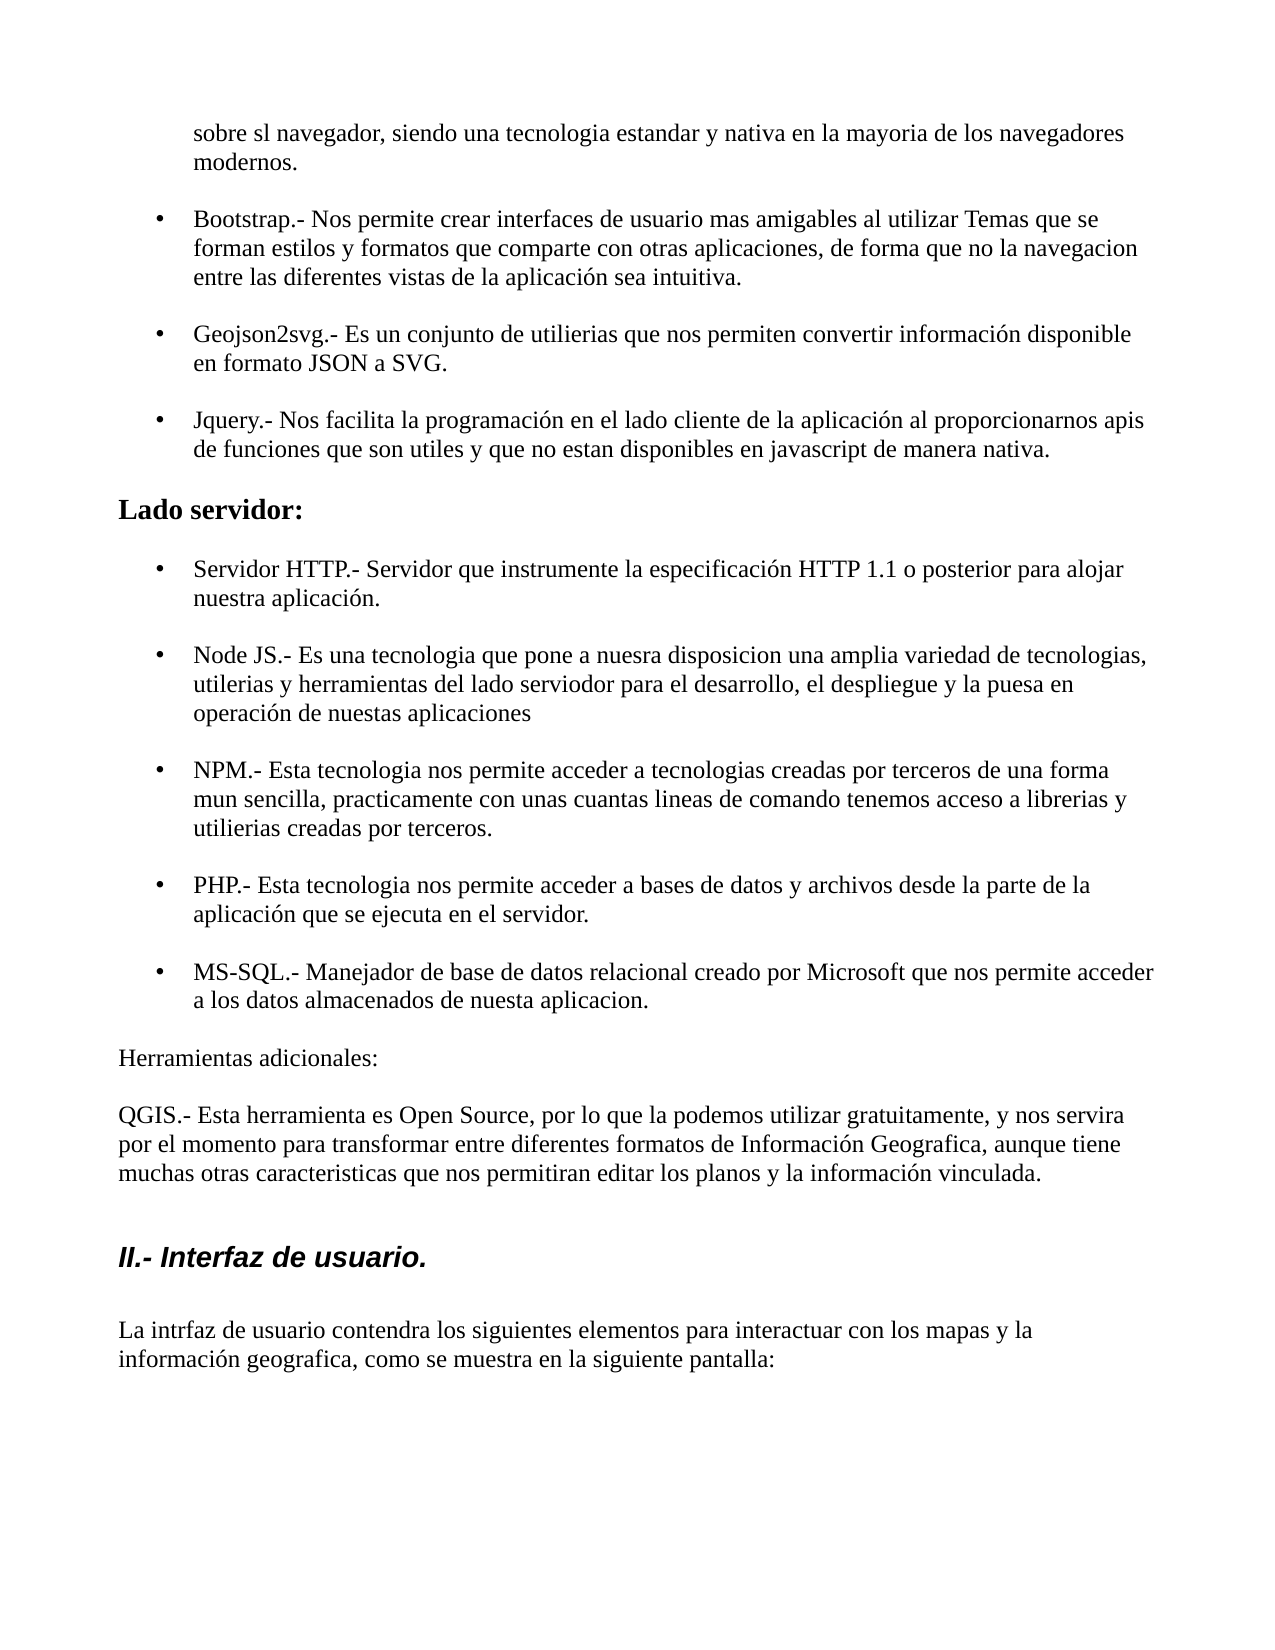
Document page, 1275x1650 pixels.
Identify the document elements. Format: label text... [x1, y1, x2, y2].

list Servidor HTTP.- Servidor que instrumente la especificación HTTP 1.1 o posterior para alojar nuestra aplicación. [156, 554, 1157, 612]
list MS-SQL.- Manejador de base de datos relacional creado por Microsoft que nos permite acceder a los datos almacenados de nuesta aplicacion. [156, 957, 1157, 1014]
text Herramientas adicionales: [118, 1043, 1157, 1072]
list PHP.- Esta tecnologia nos permite acceder a bases de datos y archivos desde la parte de la aplicación que se ejecuta en el servidor. [156, 870, 1157, 928]
list sobre sl navegador, siendo una tecnologia estandar y nativa en la mayoria de los navegadores modernos. [156, 118, 1157, 176]
list Bootstrap.- Nos permite crear interfaces de usuario mas amigables al utilizar Temas que se forman estilos y formatos que comparte con otras aplicaciones, de forma que no la navegacion entre las diferentes vistas de la aplicación sea intuitiva. [156, 204, 1157, 291]
list NPM.- Esta tecnologia nos permite acceder a tecnologias creadas por terceros de una forma mun sencilla, practicamente con unas cuantas lineas de comando tenemos acceso a librerias y utilierias creadas por terceros. [156, 755, 1157, 842]
text Lado servidor: [118, 492, 1157, 525]
list Node JS.- Es una tecnologia que pone a nuesra disposicion una amplia variedad de tecnologias, utilerias y herramientas del lado serviodor para el desarrollo, el despliegue y la puesa en operación de nuestas aplicaciones [156, 640, 1157, 727]
subtitle II.- Interfaz de usuario. [118, 1240, 1157, 1274]
text La intrfaz de usuario contendra los siguientes elementos para interactuar con los mapas y la información geografica, como se muestra en la siguiente pantalla: [118, 1315, 1157, 1373]
list Geojson2svg.- Es un conjunto de utilierias que nos permiten convertir información disponible en formato JSON a SVG. [156, 319, 1157, 377]
list Jquery.- Nos facilita la programación en el lado cliente de la aplicación al proporcionarnos apis de funciones que son utiles y que no estan disponibles en javascript de manera nativa. [156, 406, 1157, 463]
text QGIS.- Esta herramienta es Open Source, por lo que la podemos utilizar gratuitamente, y nos servira por el momento para transformar entre diferentes formatos de Información Geografica, aunque tiene muchas otras caracteristicas que nos permitiran editar los planos y la información vinculada. [118, 1100, 1157, 1187]
